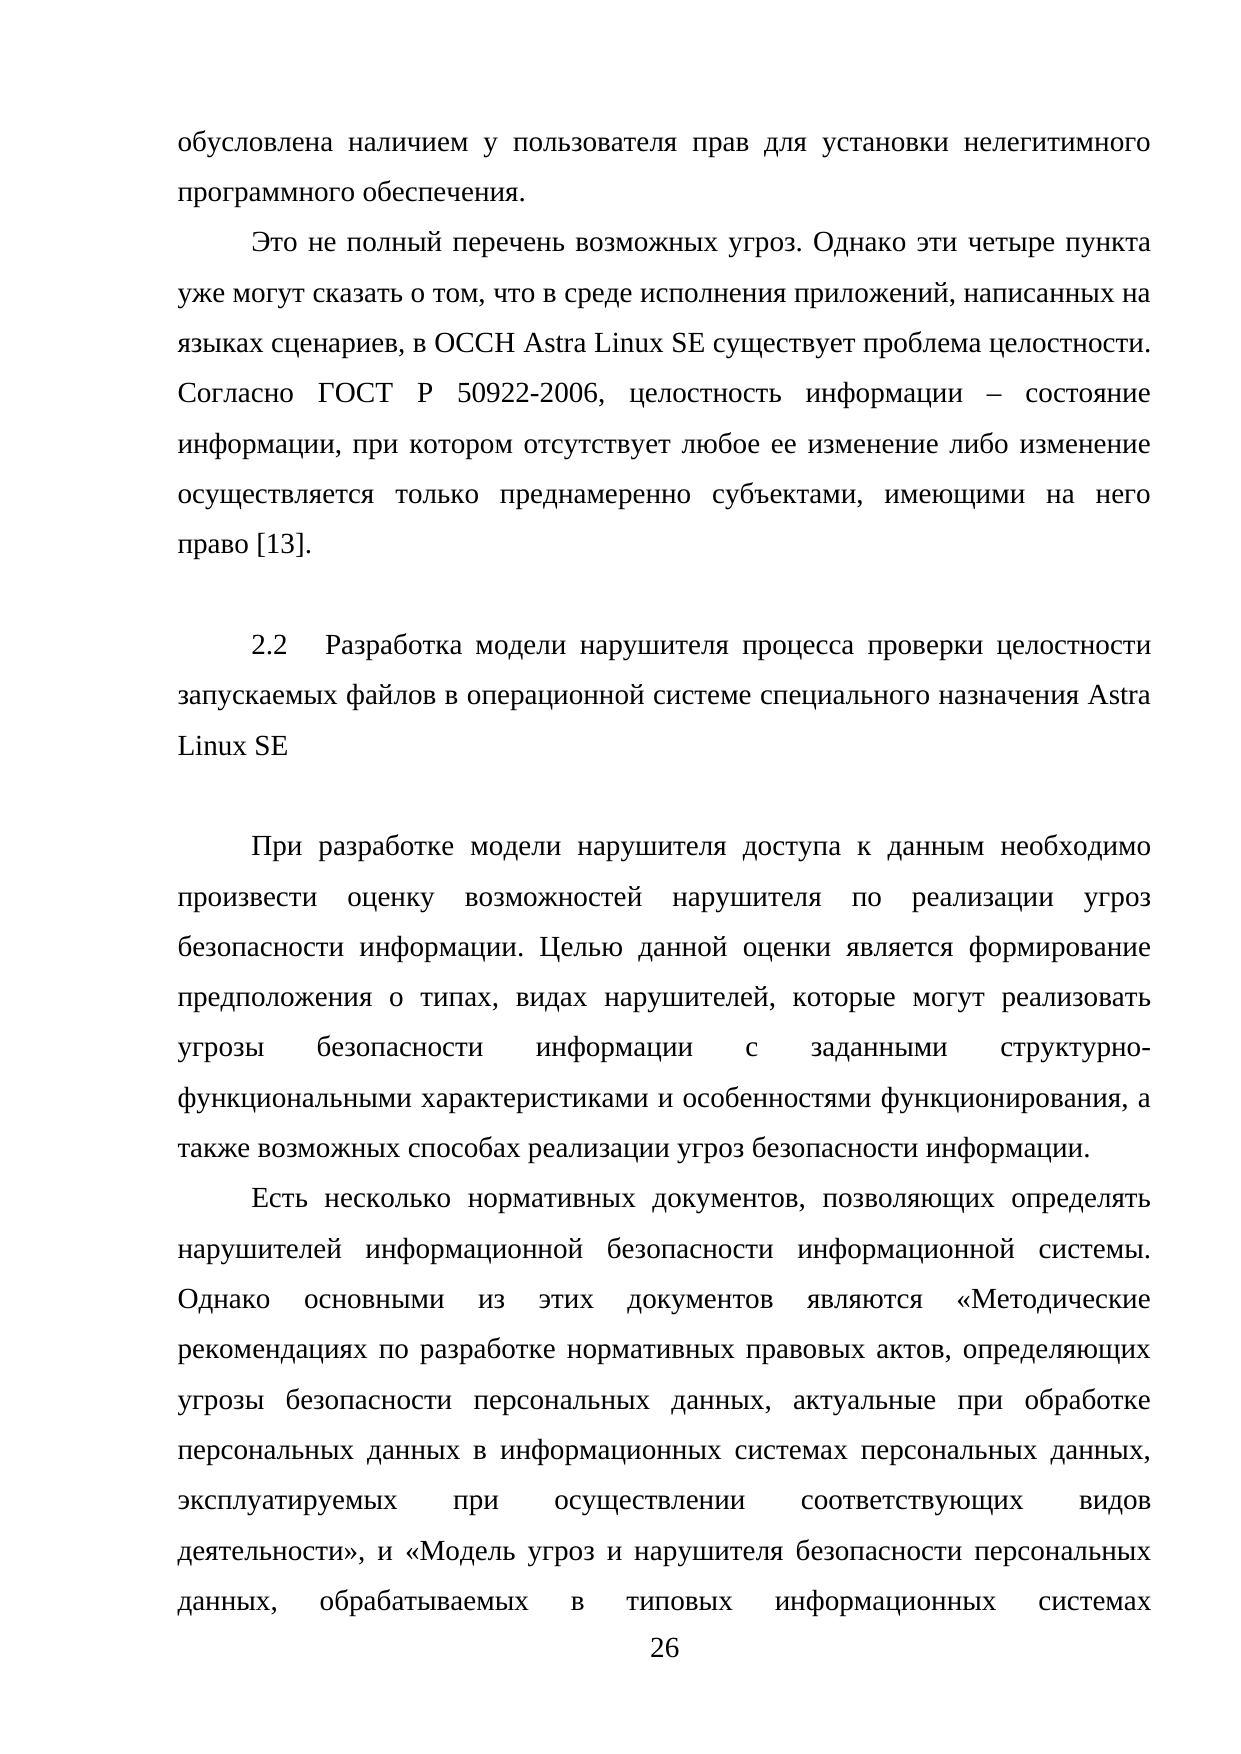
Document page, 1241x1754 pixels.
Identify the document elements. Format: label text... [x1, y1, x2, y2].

list обусловлена наличием у пользователя прав для установки нелегитимного программного обеспечения. [177, 124, 1152, 208]
text Это не полный перечень возможных угроз. Однако эти четыре пункта уже могут сказать о том, что в среде исполнения приложений, написанных на языках сценариев, в ОССН Astra Linux SE существует проблема целостности. Согласно ГОСТ Р 50922-2006, целостность информации – состояние информации, при котором отсутствует любое ее изменение либо изменение осуществляется только преднамеренно субъектами, имеющими на него право [13]. [177, 224, 1152, 560]
text При разработке модели нарушителя доступа к данным необходимо произвести оценку возможностей нарушителя по реализации угроз безопасности информации. Целью данной оценки является формирование предположения о типах, видах нарушителей, которые могут реализовать угрозы безопасности информации с заданными структурно-функциональными характеристиками и особенностями функционирования, а также возможных способах реализации угроз безопасности информации. [177, 828, 1152, 1164]
text Есть несколько нормативных документов, позволяющих определять нарушителей информационной безопасности информационной системы. Однако основными из этих документов являются «Методические рекомендациях по разработке нормативных правовых актов, определяющих угрозы безопасности персональных данных, актуальные при обработке персональных данных в информационных системах персональных данных, эксплуатируемых при осуществлении соответствующих видов деятельности», и «Модель угроз и нарушителя безопасности персональных данных, обрабатываемых в типовых информационных системах [177, 1181, 1152, 1617]
subtitle Разработка модели нарушителя процесса проверки целостности запускаемых файлов в операционной системе специального назначения Astra Linux SЕ [177, 627, 1152, 761]
